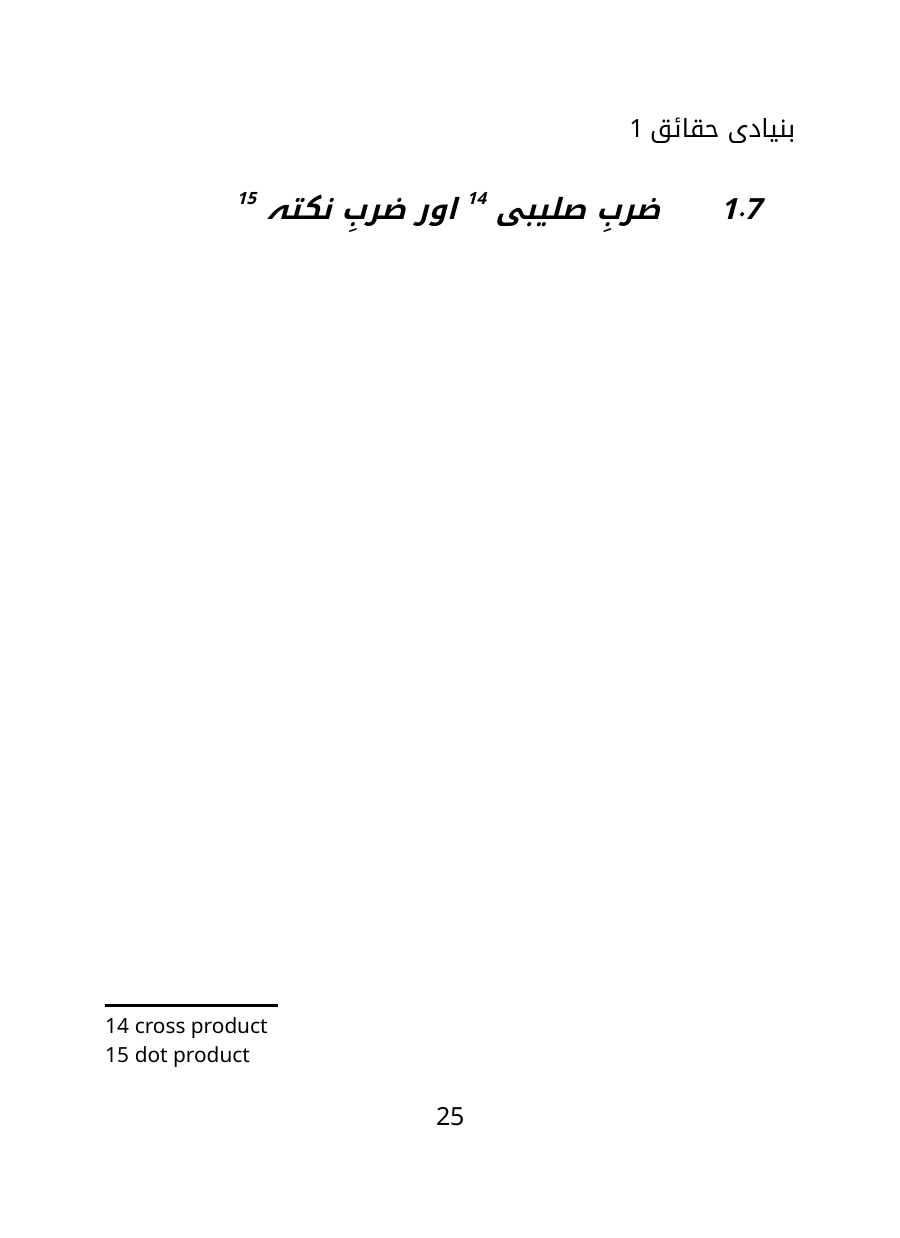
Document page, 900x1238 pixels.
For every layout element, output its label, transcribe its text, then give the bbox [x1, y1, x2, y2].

list cross product [105, 1012, 795, 1040]
list dot product [105, 1040, 795, 1068]
subtitle ضربِ صلیبی اور ضربِ نکتہ [105, 182, 720, 238]
